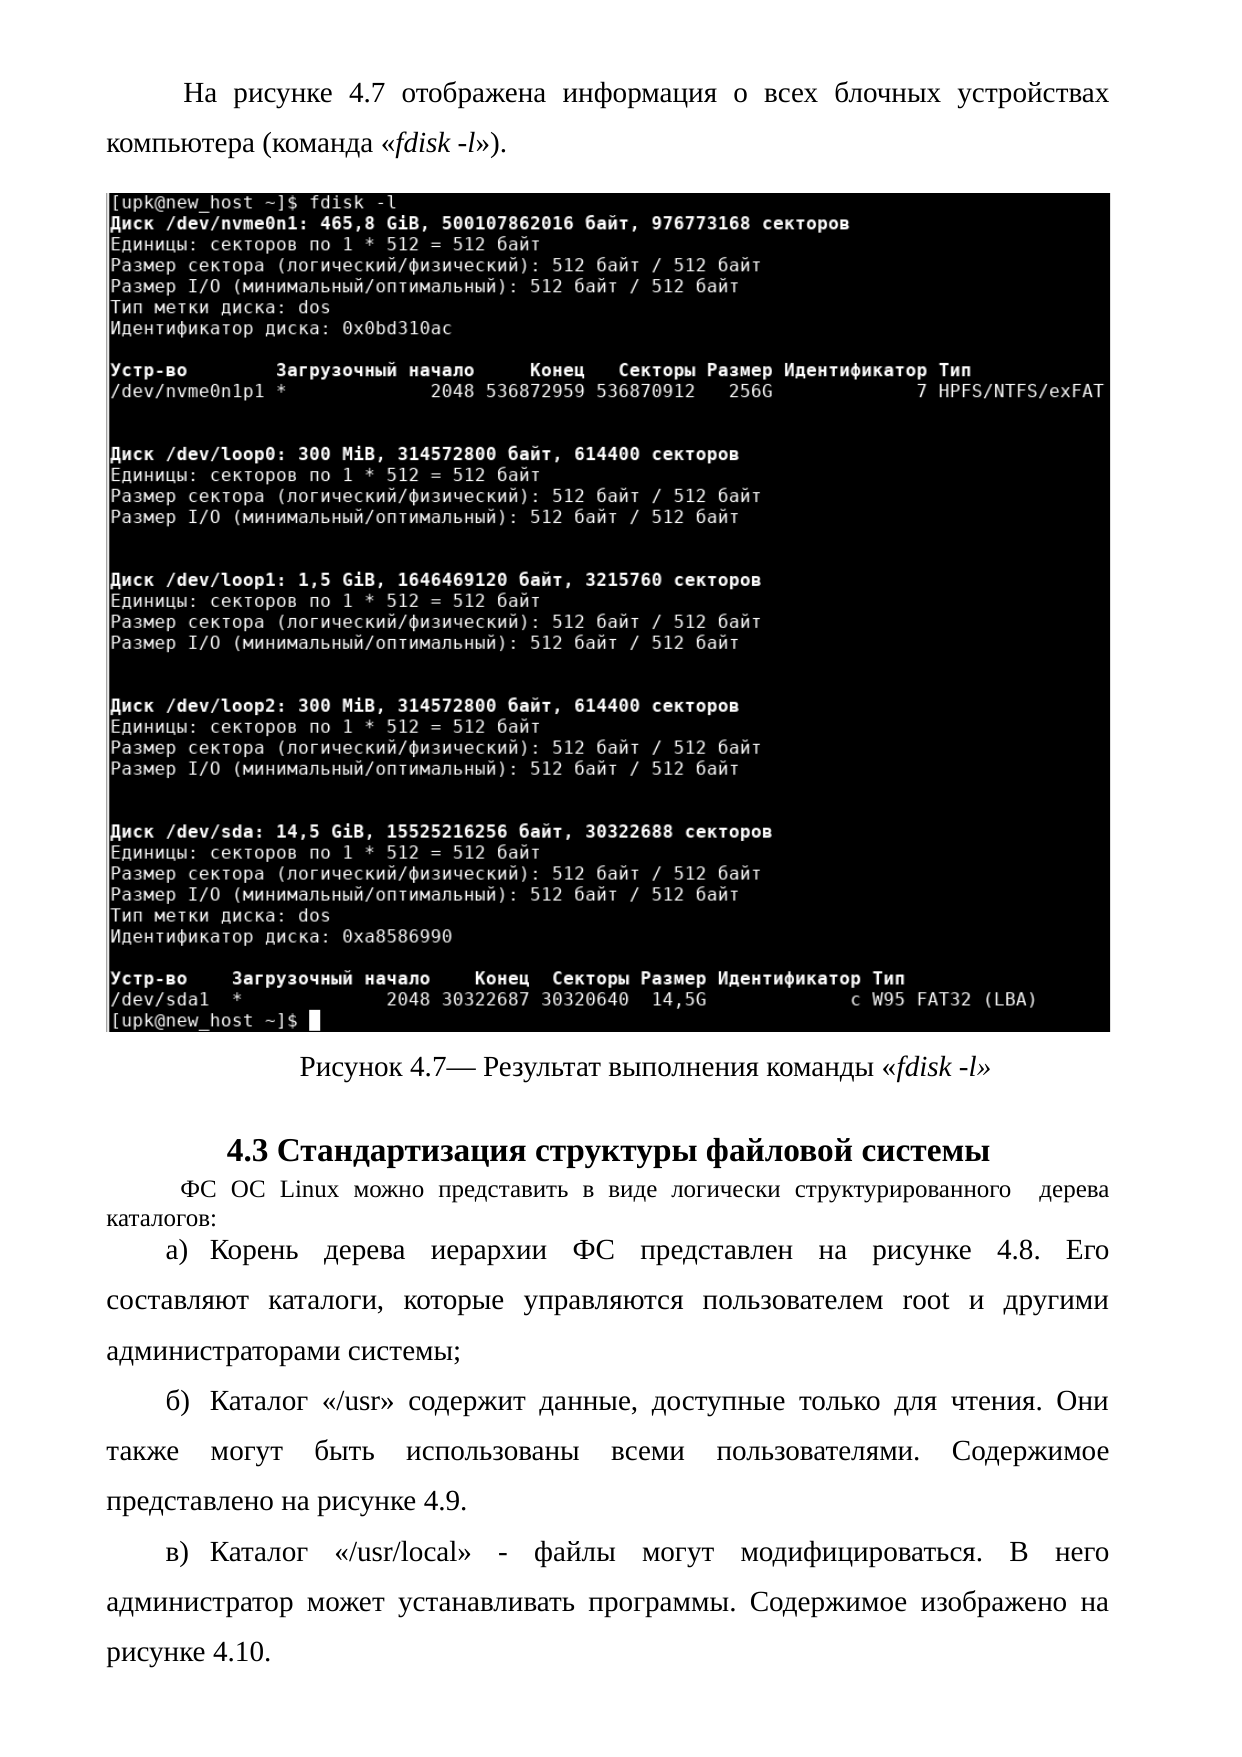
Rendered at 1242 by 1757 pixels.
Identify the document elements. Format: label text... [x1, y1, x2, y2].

list Корень дерева иерархии ФС представлен на рисунке 4.8. Его составляют каталоги, которые управляются пользователем root и другими администраторами системы; [106, 1232, 1110, 1366]
text Рисунок 4.7— Результат выполнения команды «fdisk -l» [106, 1032, 1110, 1082]
list Каталог «/usr/local» - файлы могут модифицироваться. В него администратор может устанавливать программы. Содержимое изображено на рисунке 4.10. [106, 1534, 1110, 1668]
list Каталог «/usr» содержит данные, доступные только для чтения. Они также могут быть использованы всеми пользователями. Содержимое представлено на рисунке 4.9. [106, 1383, 1110, 1517]
text ФС ОС Linux можно представить в виде логически структурированного дерева каталогов: [106, 1174, 1110, 1232]
text На рисунке 4.7 отображена информация о всех блочных устройствах компьютера (команда «fdisk -l»). [106, 75, 1110, 159]
picture [106, 193, 1111, 1032]
subtitle 4.3 Стандартизация структуры файловой системы [106, 1130, 1110, 1168]
